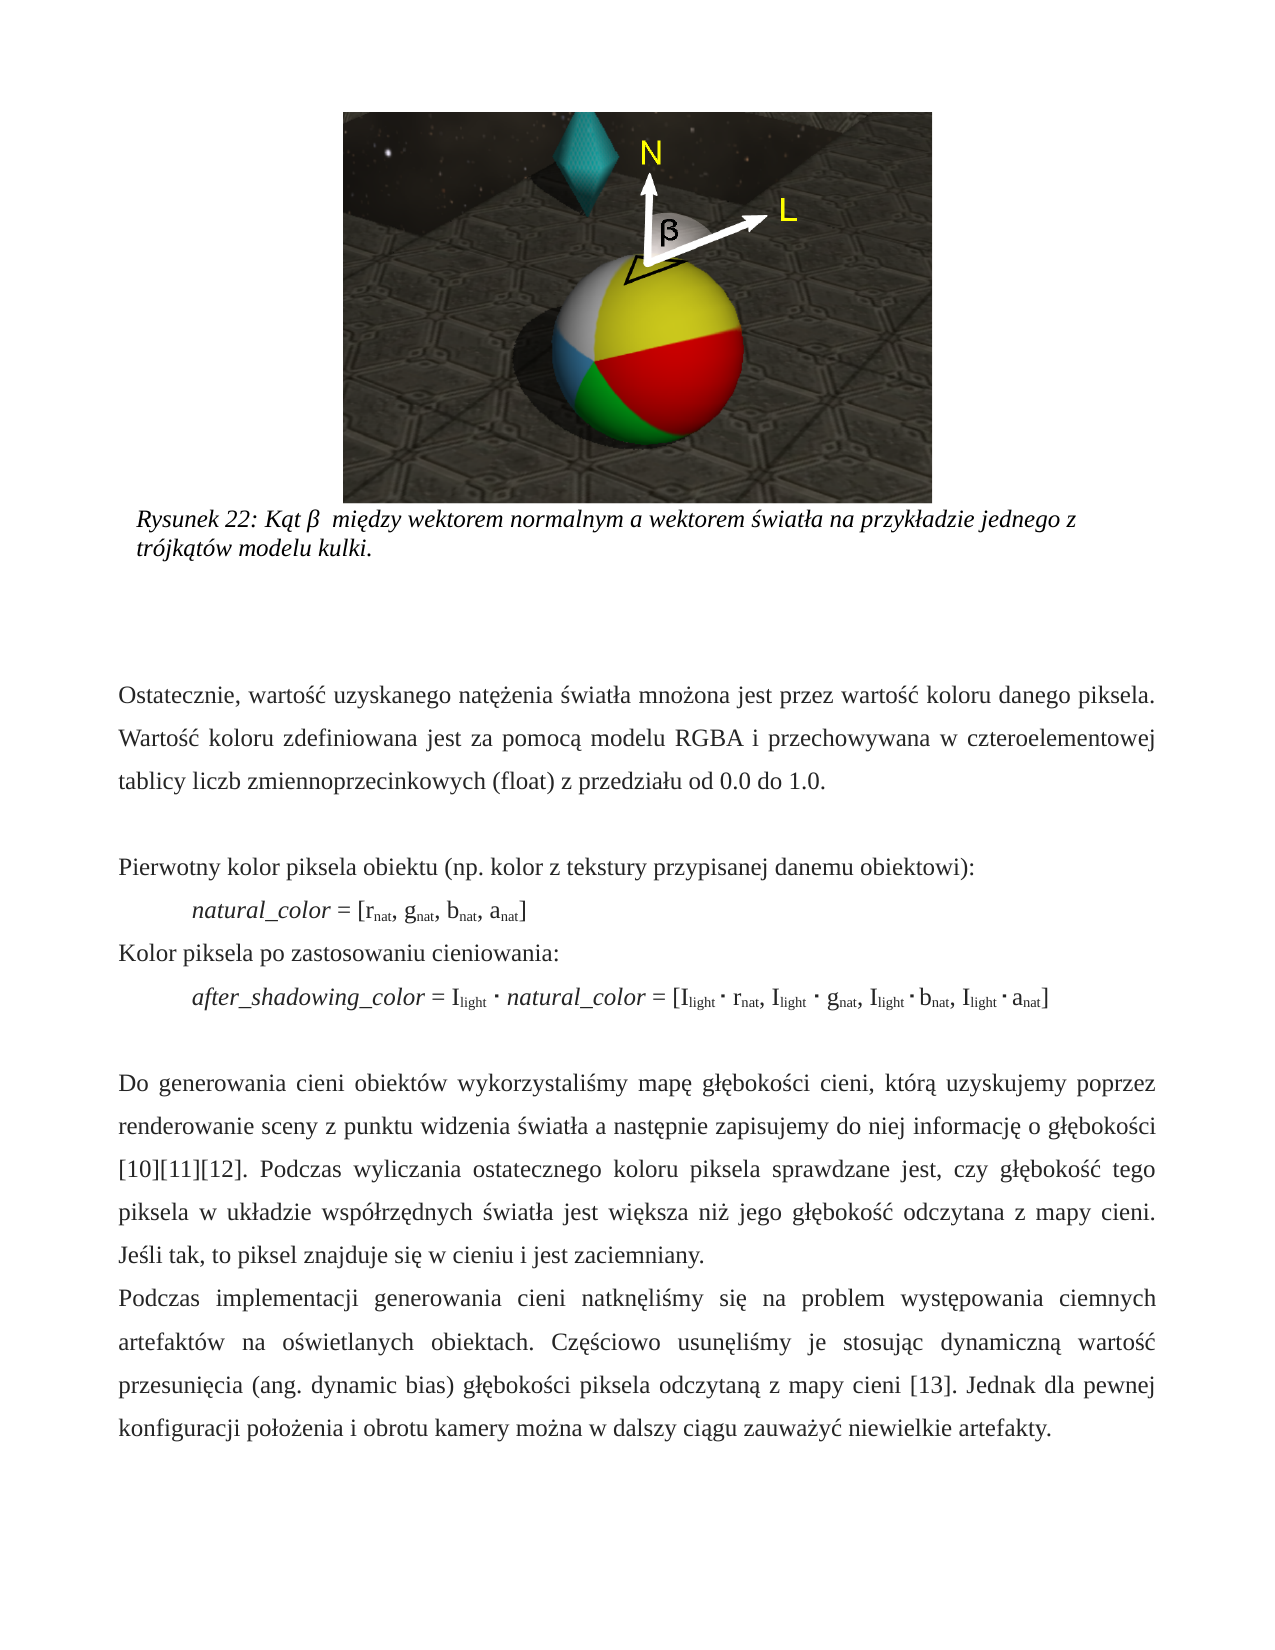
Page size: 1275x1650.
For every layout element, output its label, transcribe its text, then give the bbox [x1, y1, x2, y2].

text after_shadowing_color = Ilight ᐧ natural_color = [Ilight ᐧ rnat, Ilight ᐧ gnat, Ilight ᐧ bnat, Ilight ᐧ anat] [192, 982, 1157, 1010]
text Rysunek 22: Kąt β między wektorem normalnym a wektorem światła na przykładzie jednego z trójkątów modelu kulki. [136, 124, 1139, 561]
text Do generowania cieni obiektów wykorzystaliśmy mapę głębokości cieni, którą uzyskujemy poprzez renderowanie sceny z punktu widzenia światła a następnie zapisujemy do niej informację o głębokości [10][11][12]. Podczas wyliczania ostatecznego koloru piksela sprawdzane jest, czy głębokość tego piksela w układzie współrzędnych światła jest większa niż jego głębokość odczytana z mapy cieni. Jeśli tak, to piksel znajduje się w cieniu i jest zaciemniany. [118, 1068, 1157, 1269]
text Kolor piksela po zastosowaniu cieniowania: [118, 938, 1157, 967]
text Pierwotny kolor piksela obiektu (np. kolor z tekstury przypisanej danemu obiektowi): [118, 852, 1157, 881]
text natural_color = [rnat, gnat, bnat, anat] [192, 895, 1157, 924]
text Ostatecznie, wartość uzyskanego natężenia światła mnożona jest przez wartość koloru danego piksela. Wartość koloru zdefiniowana jest za pomocą modelu RGBA i przechowywana w czteroelementowej tablicy liczb zmiennoprzecinkowych (float) z przedziału od 0.0 do 1.0. [118, 680, 1157, 795]
picture [342, 111, 933, 504]
text Podczas implementacji generowania cieni natknęliśmy się na problem występowania ciemnych artefaktów na oświetlanych obiektach. Częściowo usunęliśmy je stosując dynamiczną wartość przesunięcia (ang. dynamic bias) głębokości piksela odczytaną z mapy cieni [13]. Jednak dla pewnej konfiguracji położenia i obrotu kamery można w dalszy ciągu zauważyć niewielkie artefakty. [118, 1283, 1157, 1442]
